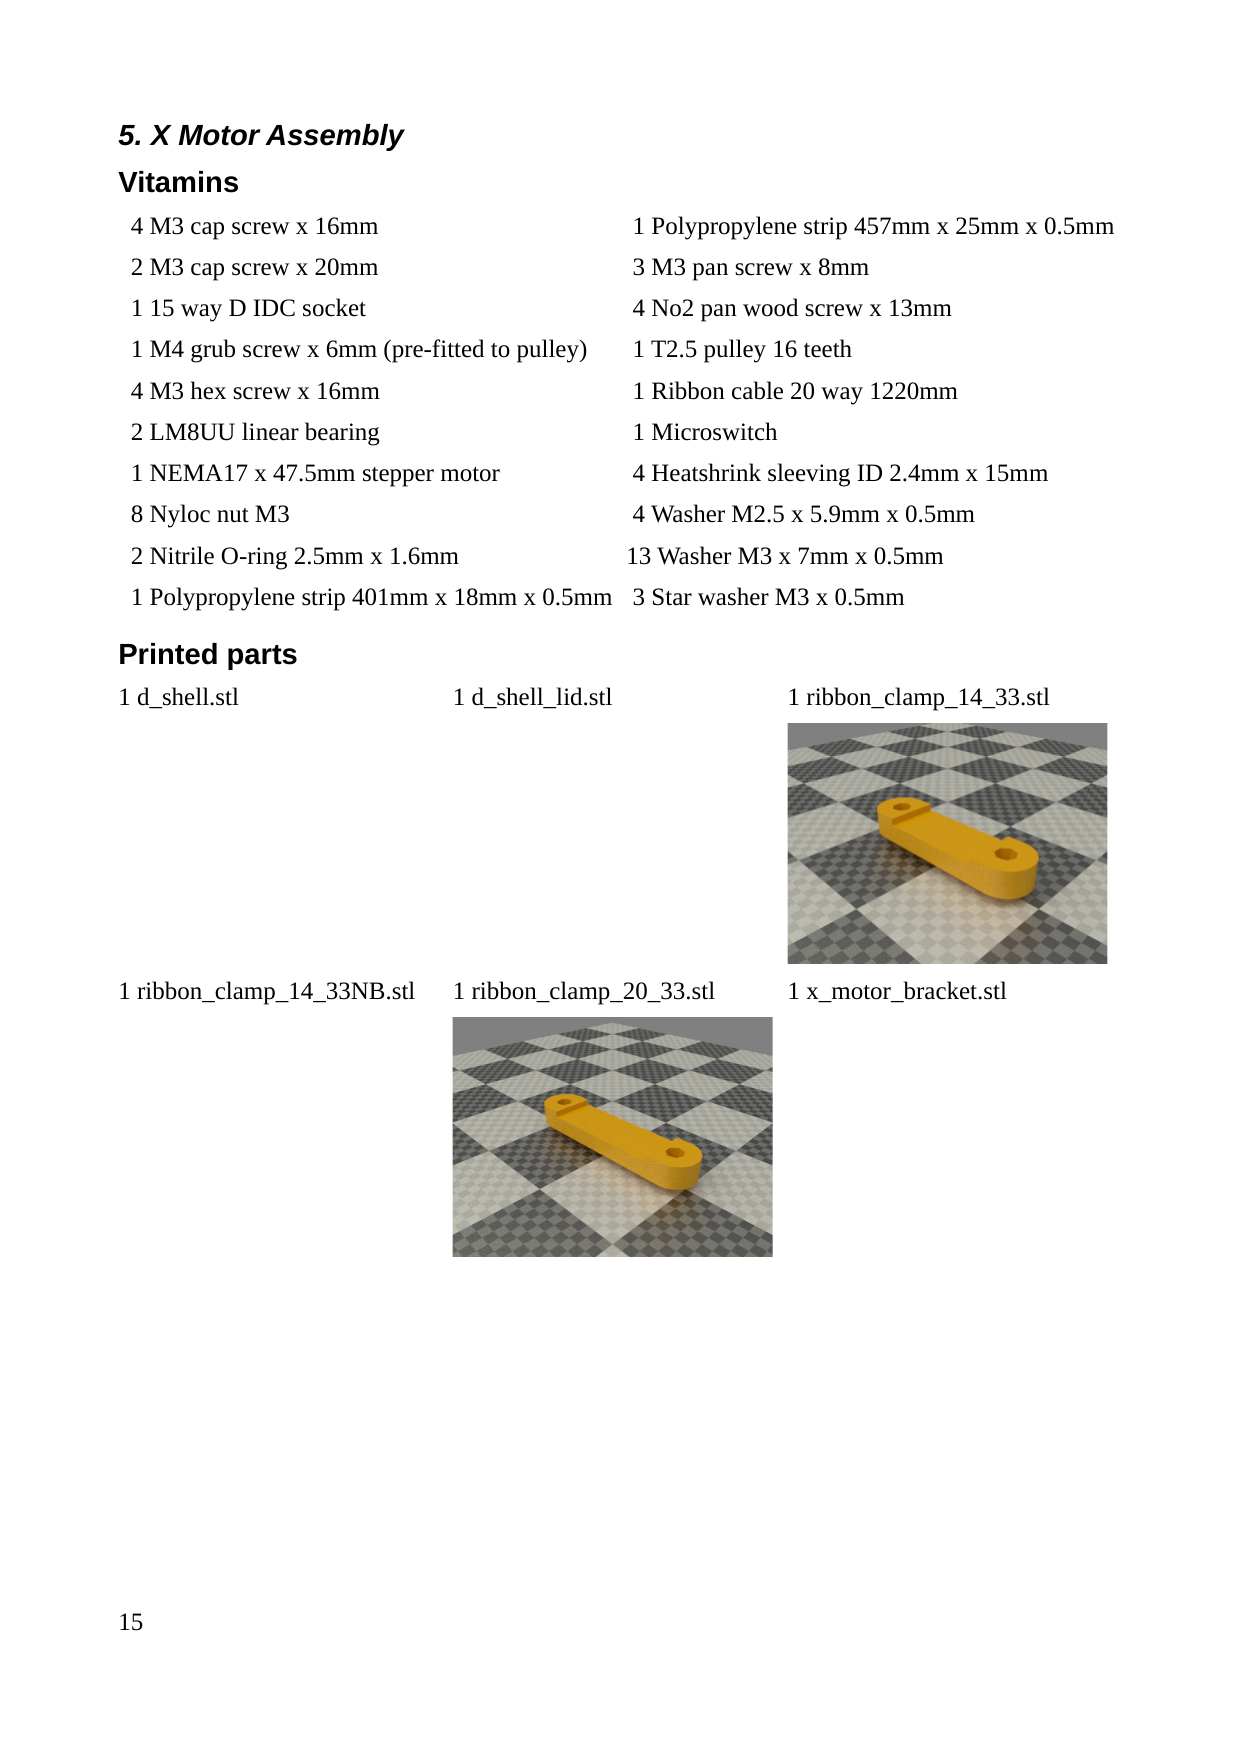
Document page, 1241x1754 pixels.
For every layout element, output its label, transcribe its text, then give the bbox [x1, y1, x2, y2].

table_header 1 ribbon_clamp_14_33.stl [788, 682, 1122, 976]
table_cell 1 ribbon_clamp_20_33.stl [453, 976, 787, 1269]
picture [787, 723, 1108, 964]
table_header 1 d_shell.stl [118, 682, 453, 976]
subtitle Vitamins [118, 165, 1122, 199]
table_header 1 Polypropylene strip 457mm x 25mm x 0.5mm 3 M3 pan screw x 8mm 4 No2 pan wood screw x 13mm 1 T2.5 pulley 16 teeth 1 Ribbon cable 20 way 1220mm 1 Microswitch 4 Heatshrink sleeving ID 2.4mm x 15mm 4 Washer M2.5 x 5.9mm x 0.5mm 13 Washer M3 x 7mm x 0.5mm 3 Star washer M3 x 0.5mm [620, 211, 1122, 623]
table_header 1 d_shell_lid.stl [453, 682, 787, 976]
subtitle X Motor Assembly [118, 118, 1122, 152]
picture [452, 1017, 773, 1257]
table_cell 1 ribbon_clamp_14_33NB.stl [118, 976, 453, 1269]
table_header 4 M3 cap screw x 16mm 2 M3 cap screw x 20mm 1 15 way D IDC socket 1 M4 grub screw x 6mm (pre-fitted to pulley) 4 M3 hex screw x 16mm 2 LM8UU linear bearing 1 NEMA17 x 47.5mm stepper motor 8 Nyloc nut M3 2 Nitrile O-ring 2.5mm x 1.6mm 1 Polypropylene strip 401mm x 18mm x 0.5mm [118, 211, 620, 623]
table_cell 1 x_motor_bracket.stl [788, 976, 1122, 1269]
subtitle Printed parts [118, 637, 1122, 670]
